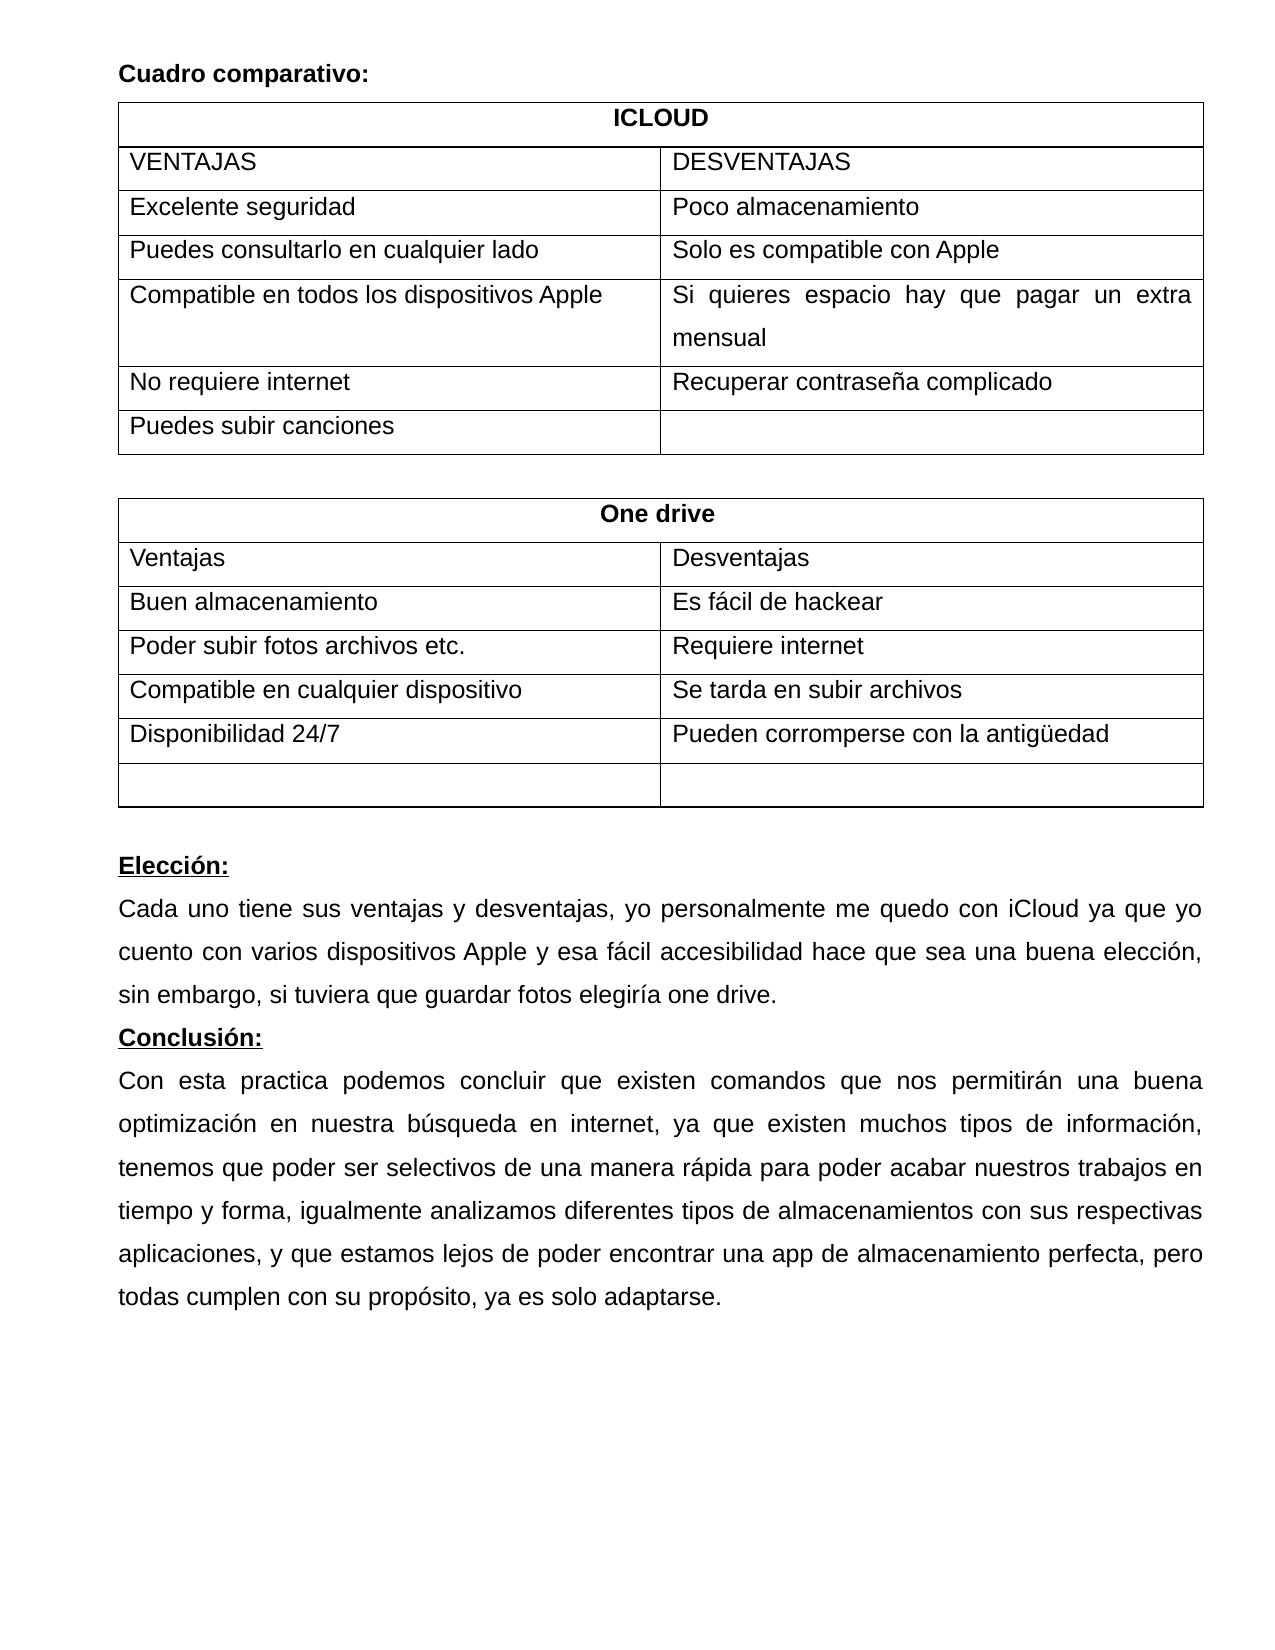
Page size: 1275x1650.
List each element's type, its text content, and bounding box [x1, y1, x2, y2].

table_cell Solo es compatible con Apple [661, 236, 1203, 278]
table_cell DESVENTAJAS [661, 148, 1203, 190]
table_cell Si quieres espacio hay que pagar un extra mensual [661, 280, 1203, 366]
table_cell No requiere internet [119, 367, 660, 410]
table_cell Desventajas [661, 543, 1203, 586]
table_header One drive [119, 499, 1203, 542]
table_cell Compatible en todos los dispositivos Apple [119, 280, 660, 366]
table_cell Recuperar contraseña complicado [661, 367, 1203, 410]
table_cell Poco almacenamiento [661, 191, 1203, 234]
table_cell Compatible en cualquier dispositivo [119, 675, 660, 718]
table_cell Ventajas [119, 543, 660, 586]
table_cell VENTAJAS [119, 148, 660, 190]
table_cell [661, 411, 1203, 454]
table_header ICLOUD [119, 103, 1203, 146]
table_cell Puedes subir canciones [119, 411, 660, 454]
table_cell Es fácil de hackear [661, 587, 1203, 630]
table_cell Excelente seguridad [119, 191, 660, 234]
text Con esta practica podemos concluir que existen comandos que nos permitirán una buena optimización en nuestra búsqueda en internet, ya que existen muchos tipos de información, tenemos que poder ser selectivos de una manera rápida para poder acabar nuestros trabajos en tiempo y forma, igualmente analizamos diferentes tipos de almacenamientos con sus respectivas aplicaciones, y que estamos lejos de poder encontrar una app de almacenamiento perfecta, pero todas cumplen con su propósito, ya es solo adaptarse. [118, 1066, 1205, 1311]
text Elección: [118, 851, 1205, 879]
table_cell Puedes consultarlo en cualquier lado [119, 236, 660, 278]
table_cell Poder subir fotos archivos etc. [119, 631, 660, 674]
table_cell Requiere internet [661, 631, 1203, 674]
table_cell Pueden corromperse con la antigüedad [661, 719, 1203, 762]
text Cada uno tiene sus ventajas y desventajas, yo personalmente me quedo con iCloud ya que yo cuento con varios dispositivos Apple y esa fácil accesibilidad hace que sea una buena elección, sin embargo, si tuviera que guardar fotos elegiría one drive. [118, 894, 1205, 1009]
table_cell Buen almacenamiento [119, 587, 660, 630]
table_cell [119, 764, 660, 806]
table_cell [661, 764, 1203, 806]
table_cell Se tarda en subir archivos [661, 675, 1203, 718]
text Cuadro comparativo: [118, 59, 1205, 88]
table_cell Disponibilidad 24/7 [119, 719, 660, 762]
text Conclusión: [118, 1023, 1205, 1052]
